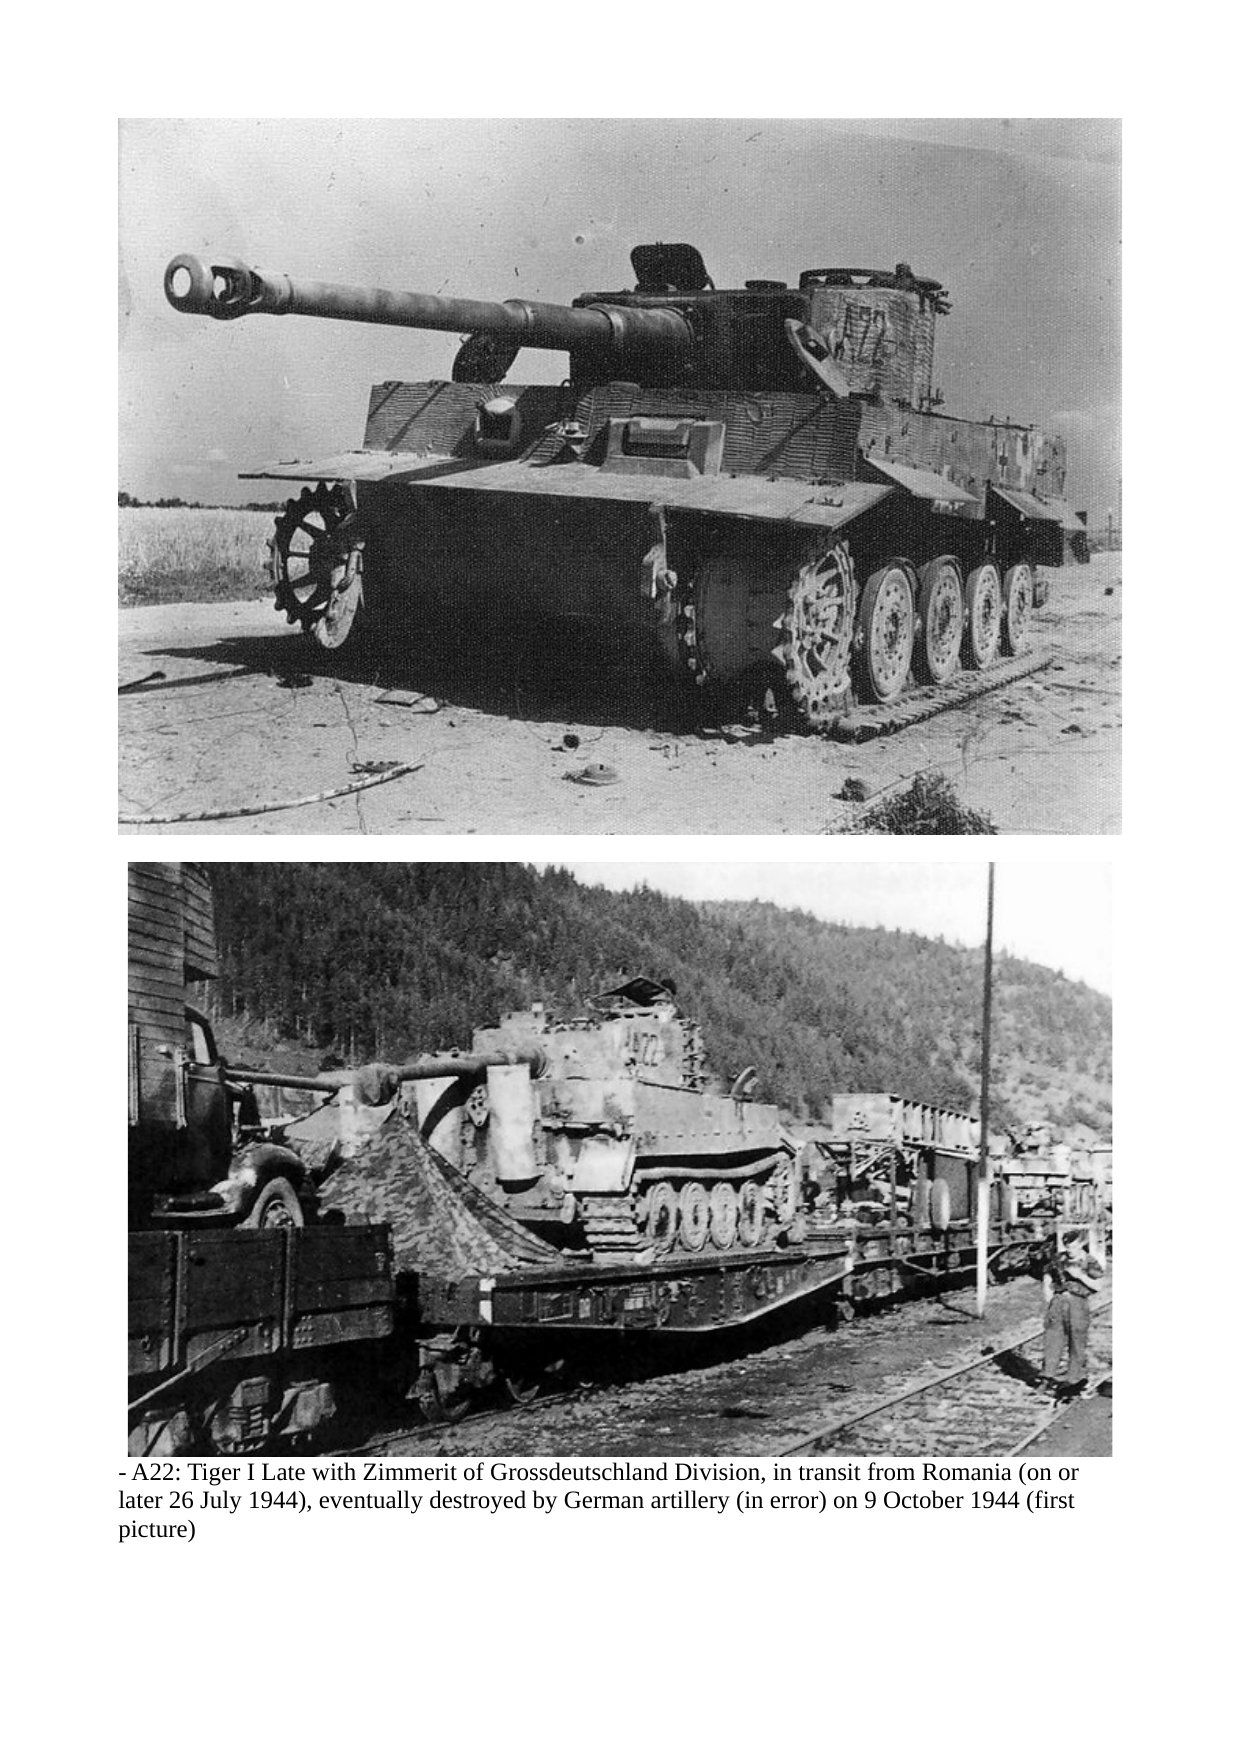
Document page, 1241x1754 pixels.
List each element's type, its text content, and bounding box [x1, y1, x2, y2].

text - A22: Tiger I Late with Zimmerit of Grossdeutschland Division, in transit from Romania (on or later 26 July 1944), eventually destroyed by German artillery (in error) on 9 October 1944 (first picture) [118, 1106, 1122, 1543]
picture [118, 118, 1123, 835]
picture [127, 862, 1113, 1457]
